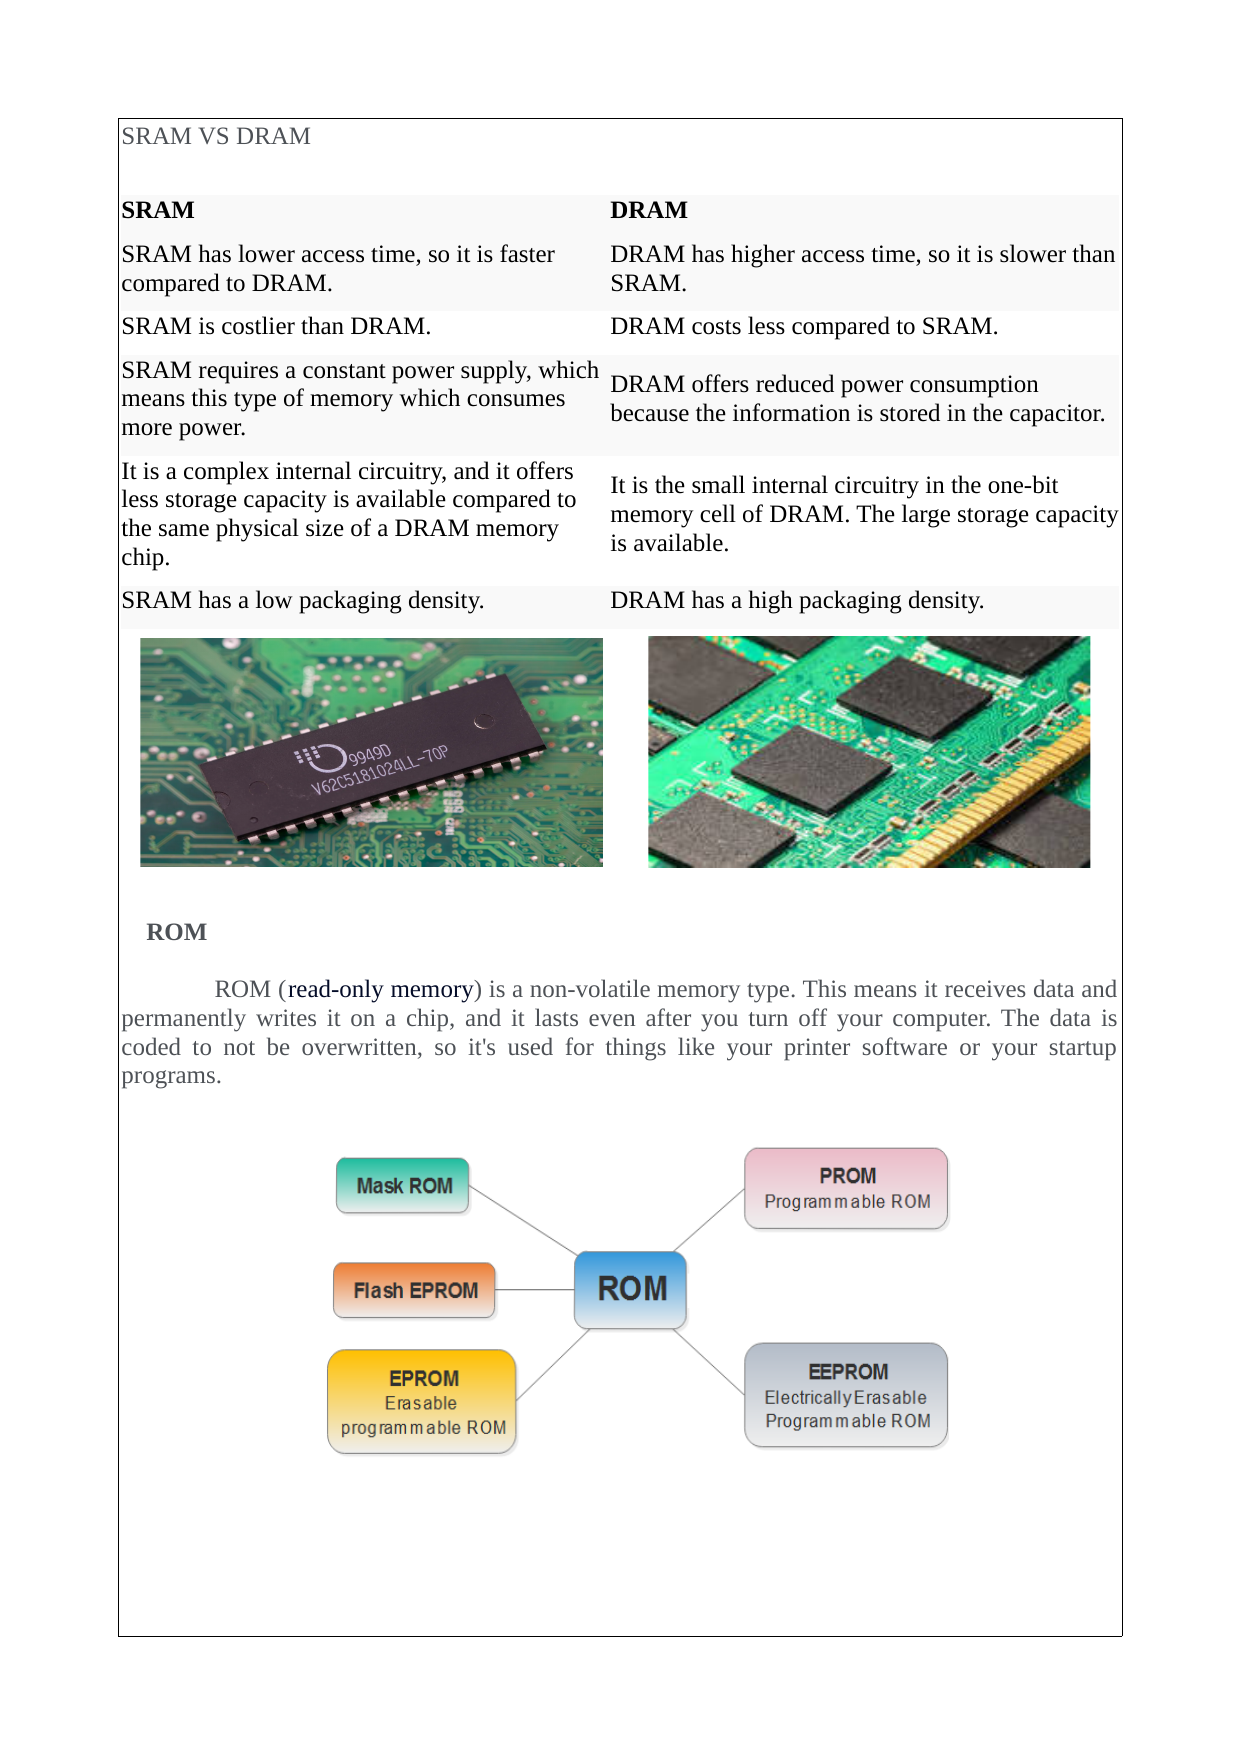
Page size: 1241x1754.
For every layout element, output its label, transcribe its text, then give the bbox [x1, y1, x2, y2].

table_cell DRAM offers reduced power consumption because the information is stored in the capacitor. [610, 355, 1119, 456]
list SRAM VS DRAM [121, 121, 1119, 150]
table_header SRAM [121, 195, 610, 239]
list ROM [121, 917, 1119, 945]
table_cell DRAM has higher access time, so it is slower than SRAM. [610, 239, 1119, 311]
table_cell SRAM requires a constant power supply, which means this type of memory which consumes more power. [121, 355, 610, 456]
table_cell SRAM has a low packaging density. [121, 586, 610, 629]
picture [648, 636, 1091, 868]
table_cell DRAM costs less compared to SRAM. [610, 311, 1119, 355]
picture [171, 1122, 1108, 1493]
table_header DRAM [610, 195, 1119, 239]
table_cell SRAM is costlier than DRAM. [121, 311, 610, 355]
table_cell DRAM has a high packaging density. [610, 586, 1119, 629]
list ROM (read-only memory) is a non-volatile memory type. This means it receives data and permanently writes it on a chip, and it lasts even after you turn off your computer. The data is coded to not be overwritten, so it's used for things like your printer software or your startup programs. [121, 974, 1119, 1089]
table_cell It is the small internal circuitry in the one-bit memory cell of DRAM. The large storage capacity is available. [610, 456, 1119, 586]
picture [140, 638, 603, 867]
table_cell SRAM has lower access time, so it is faster compared to DRAM. [121, 239, 610, 311]
table_cell It is a complex internal circuitry, and it offers less storage capacity is available compared to the same physical size of a DRAM memory chip. [121, 456, 610, 586]
